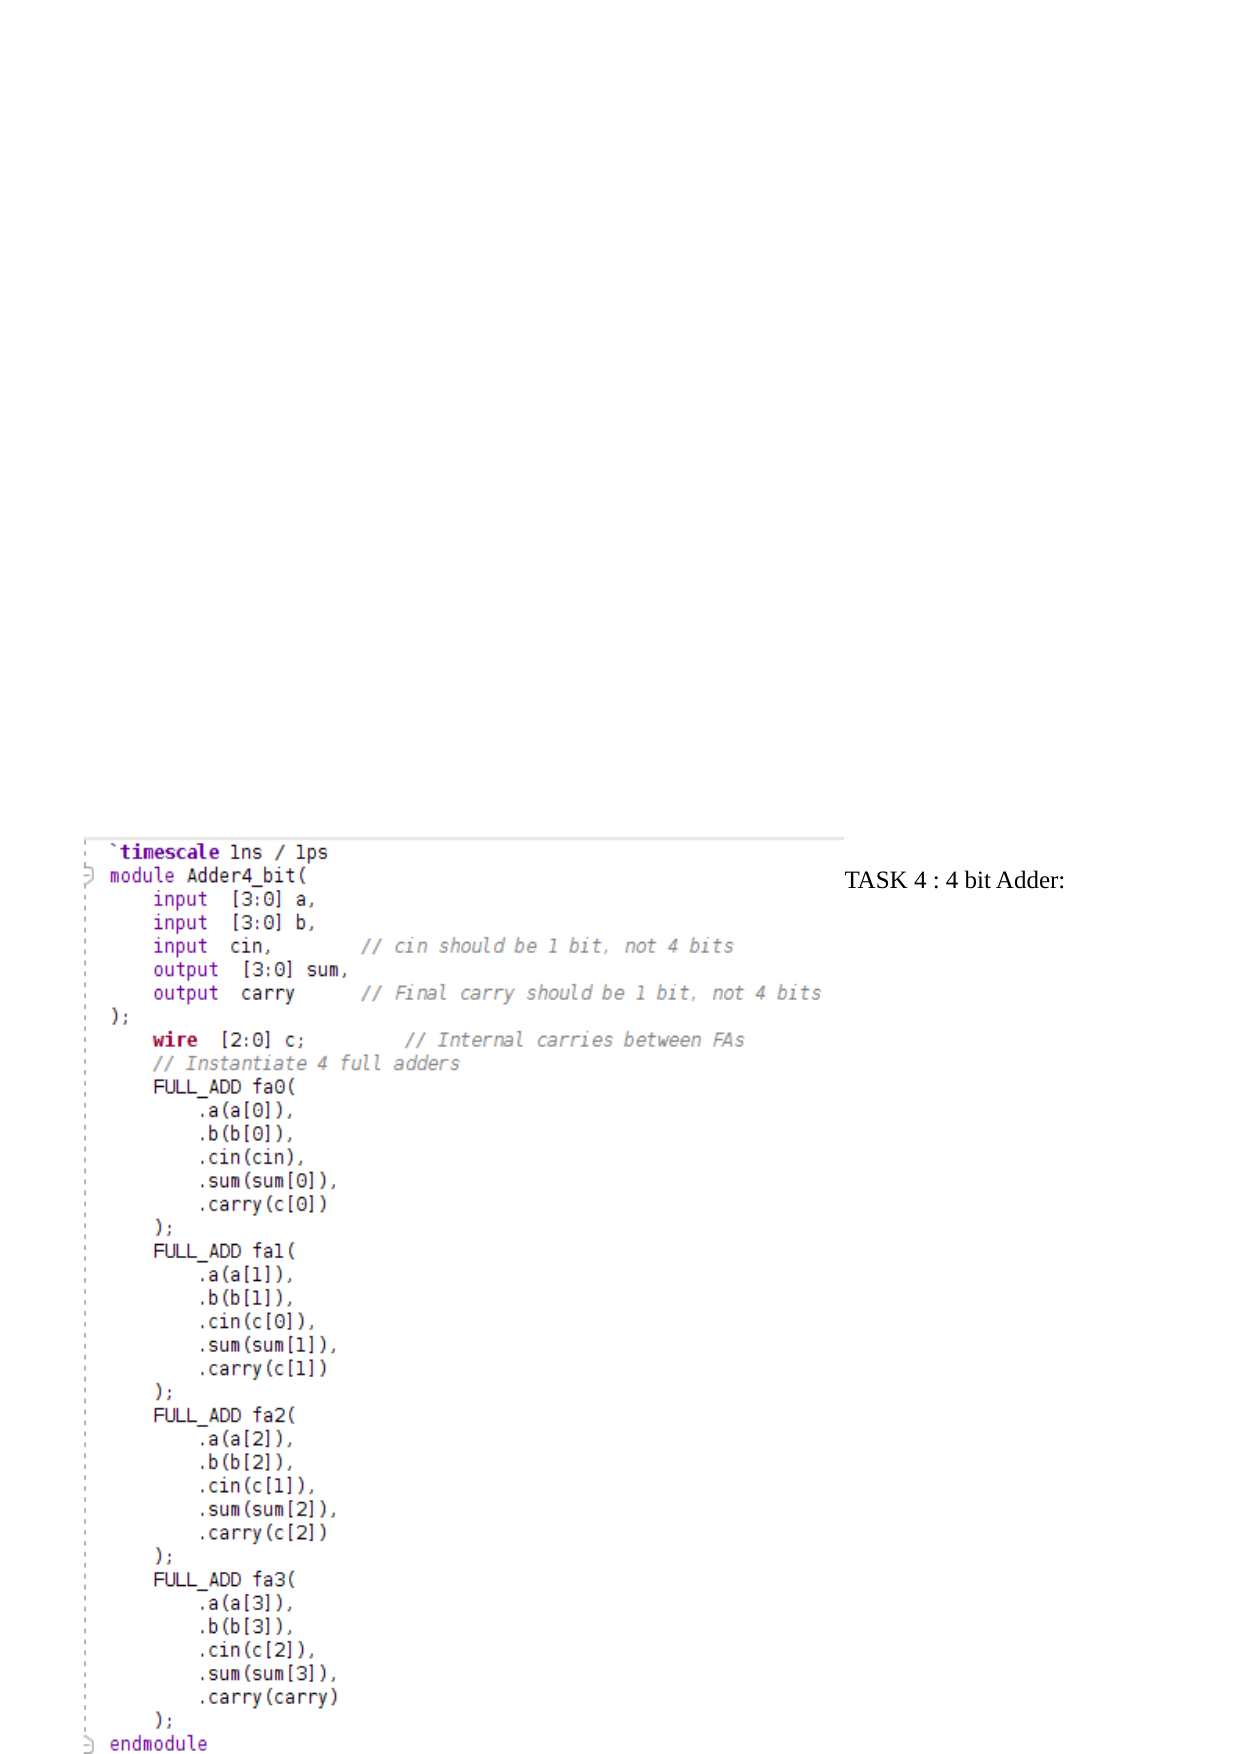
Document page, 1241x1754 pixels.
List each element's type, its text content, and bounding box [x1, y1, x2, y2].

picture [83, 832, 845, 1754]
text TASK 4 : 4 bit Adder: [845, 866, 1122, 894]
